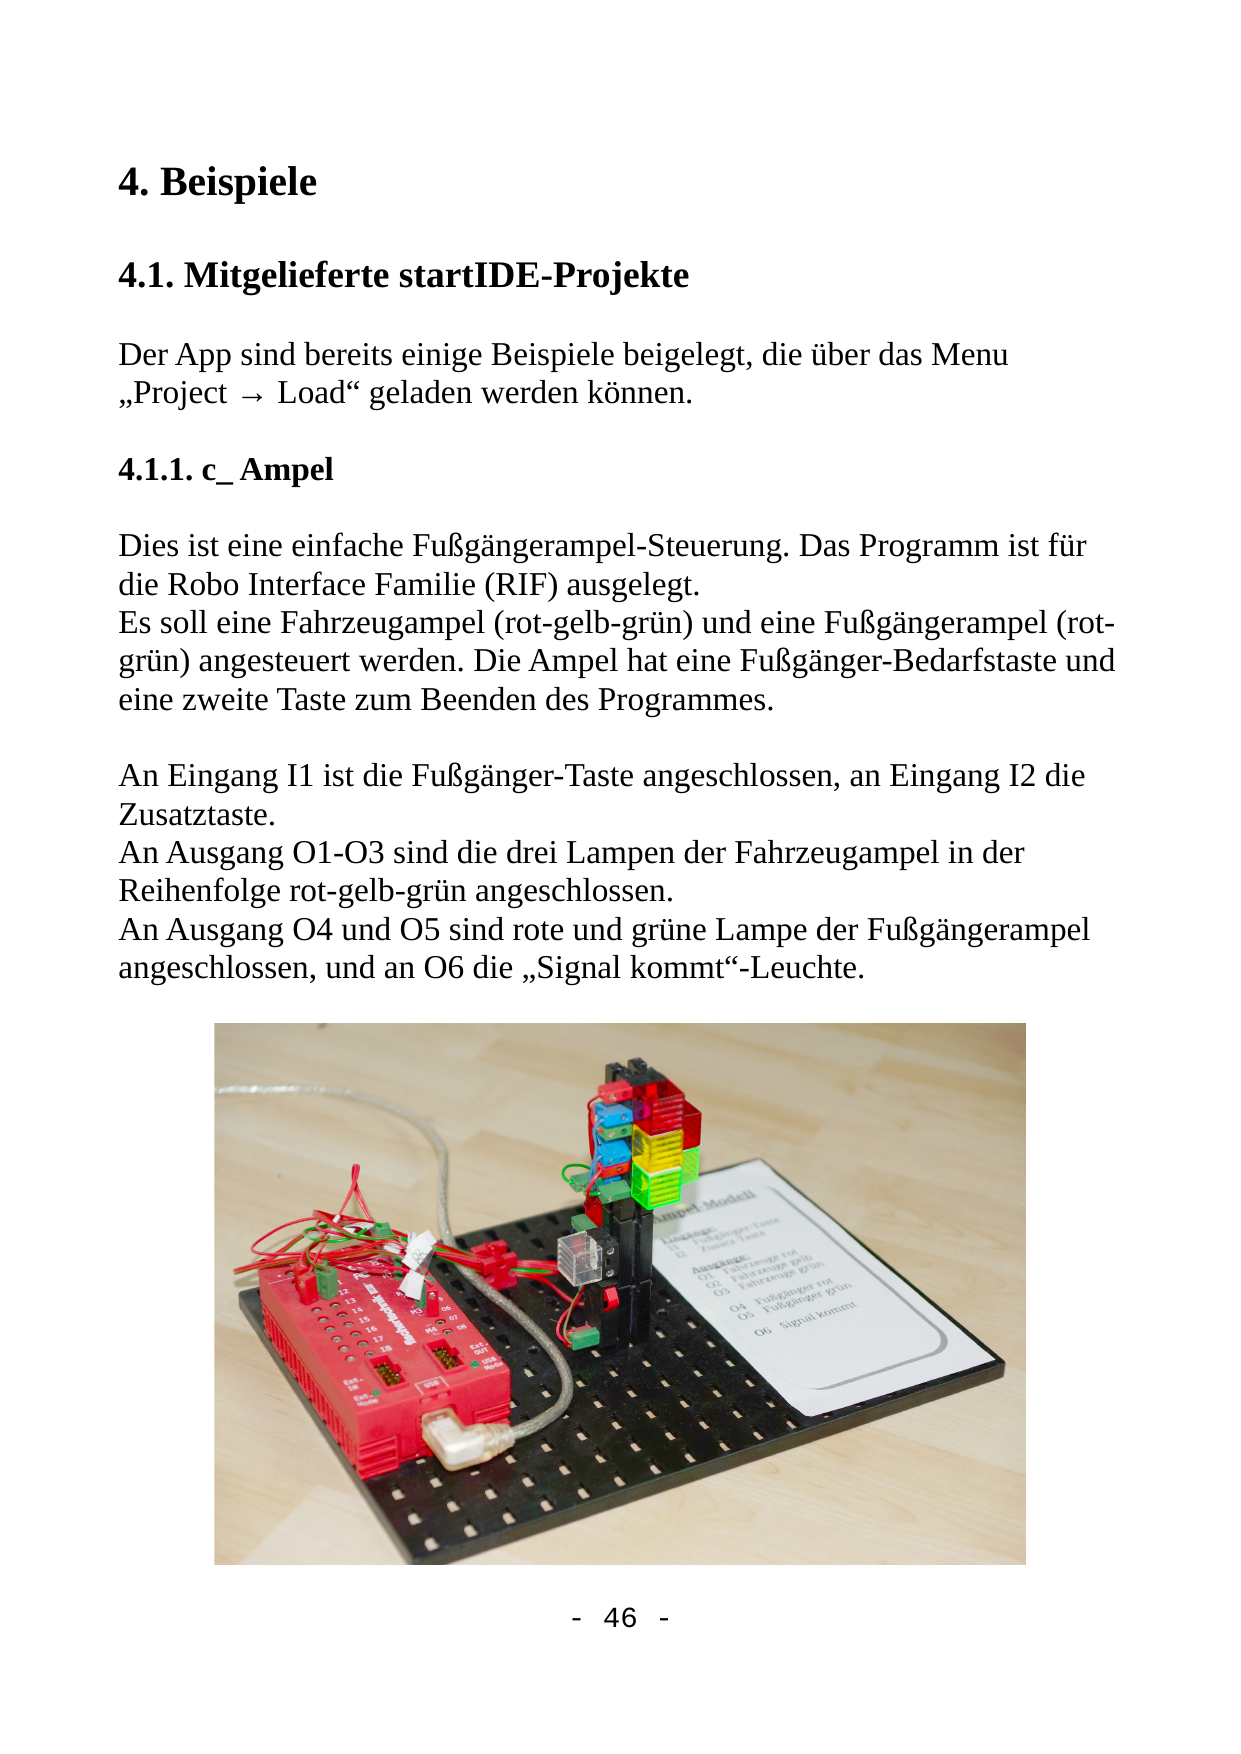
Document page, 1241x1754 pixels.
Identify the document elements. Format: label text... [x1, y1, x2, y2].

text 4.1.1. c_ Ampel [118, 449, 1122, 487]
text An Ausgang O1-O3 sind die drei Lampen der Fahrzeugampel in der Reihenfolge rot-gelb-grün angeschlossen. [118, 832, 1122, 909]
text 4.1. Mitgelieferte startIDE-Projekte [118, 252, 1122, 295]
text Der App sind bereits einige Beispiele beigelegt, die über das Menu „Project → Load“ geladen werden können. [118, 334, 1122, 410]
text An Eingang I1 ist die Fußgänger-Taste angeschlossen, an Eingang I2 die Zusatztaste. [118, 755, 1122, 832]
text Dies ist eine einfache Fußgängerampel-Steuerung. Das Programm ist für die Robo Interface Familie (RIF) ausgelegt. [118, 525, 1122, 602]
picture [214, 1023, 1026, 1565]
text Es soll eine Fahrzeugampel (rot-gelb-grün) und eine Fußgängerampel (rot-grün) angesteuert werden. Die Ampel hat eine Fußgänger-Bedarfstaste und eine zweite Taste zum Beenden des Programmes. [118, 602, 1122, 717]
text An Ausgang O4 und O5 sind rote und grüne Lampe der Fußgängerampel angeschlossen, und an O6 die „Signal kommt“-Leuchte. [118, 909, 1122, 985]
text 4. Beispiele [118, 156, 1122, 204]
